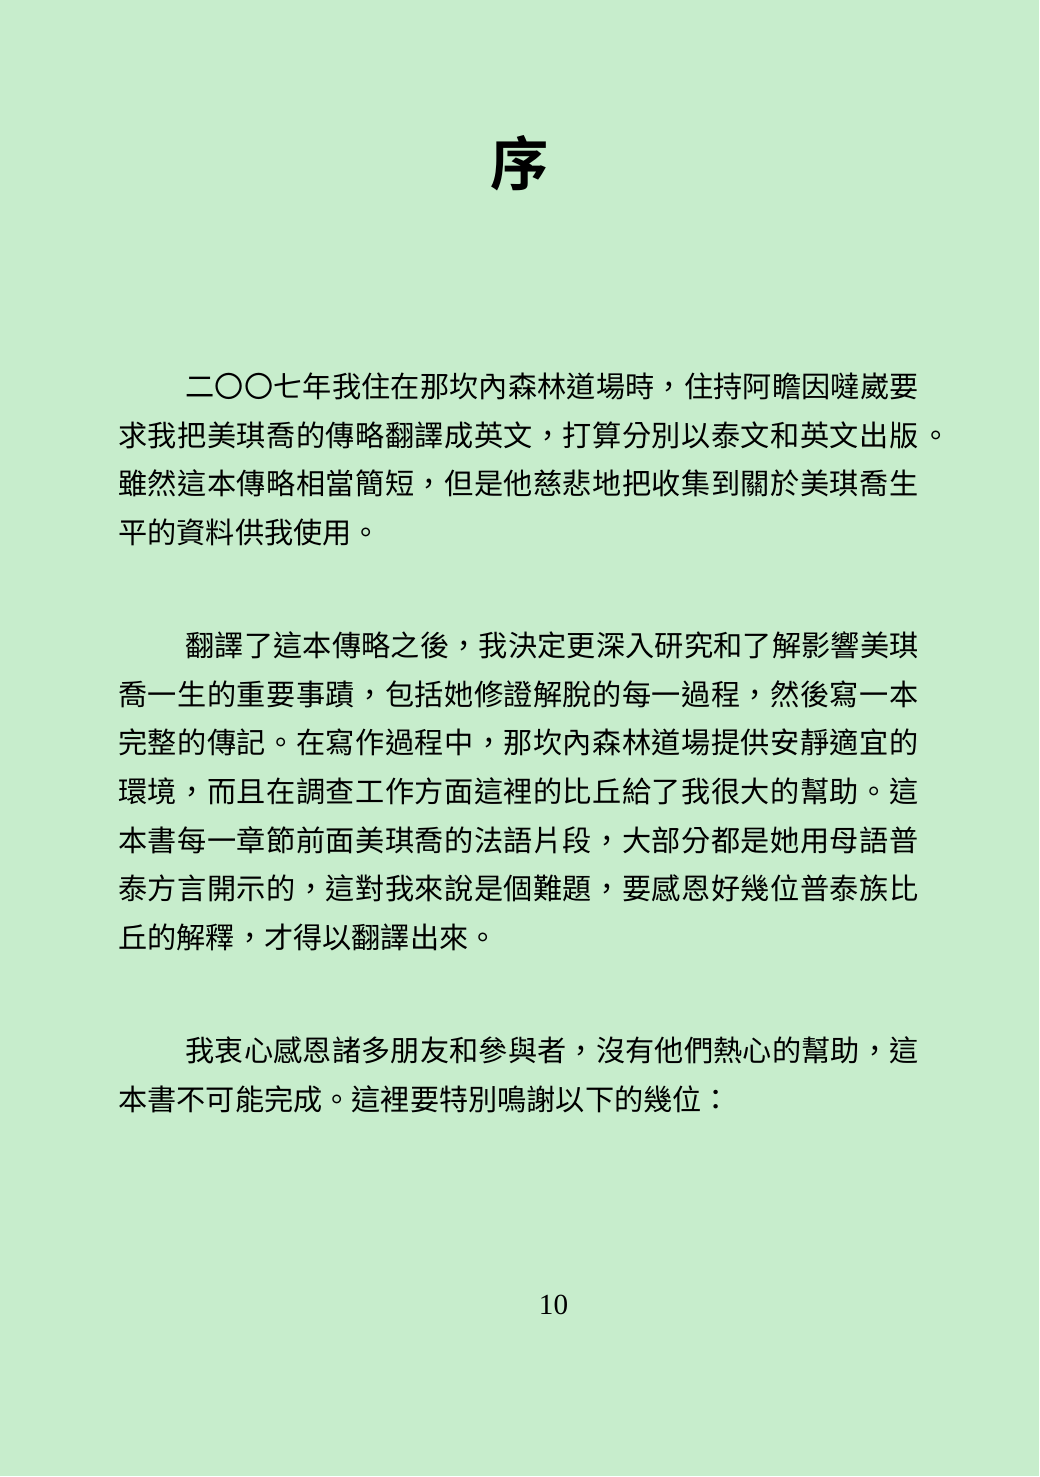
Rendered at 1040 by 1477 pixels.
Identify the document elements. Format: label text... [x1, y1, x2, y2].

text 我衷心感恩諸多朋友和參與者，沒有他們熱心的幫助，這本書不可能完成。這裡要特別鳴謝以下的幾位： [118, 1028, 921, 1118]
text 翻譯了這本傳略之後，我決定更深入研究和了解影響美琪喬一生的重要事蹟，包括她修證解脫的每一過程，然後寫一本完整的傳記。在寫作過程中，那坎內森林道場提供安靜適宜的環境，而且在調查工作方面這裡的比丘給了我很大的幫助。這本書每一章節前面美琪喬的法語片段，大部分都是她用母語普泰方言開示的，這對我來說是個難題，要感恩好幾位普泰族比丘的解釋，才得以翻譯出來。 [118, 623, 921, 956]
subtitle 序 [118, 118, 921, 203]
text 二〇〇七年我住在那坎內森林道場時，住持阿瞻因噠崴要求我把美琪喬的傳略翻譯成英文，打算分別以泰文和英文出版。雖然這本傳略相當簡短，但是他慈悲地把收集到關於美琪喬生平的資料供我使用。 [118, 364, 921, 552]
